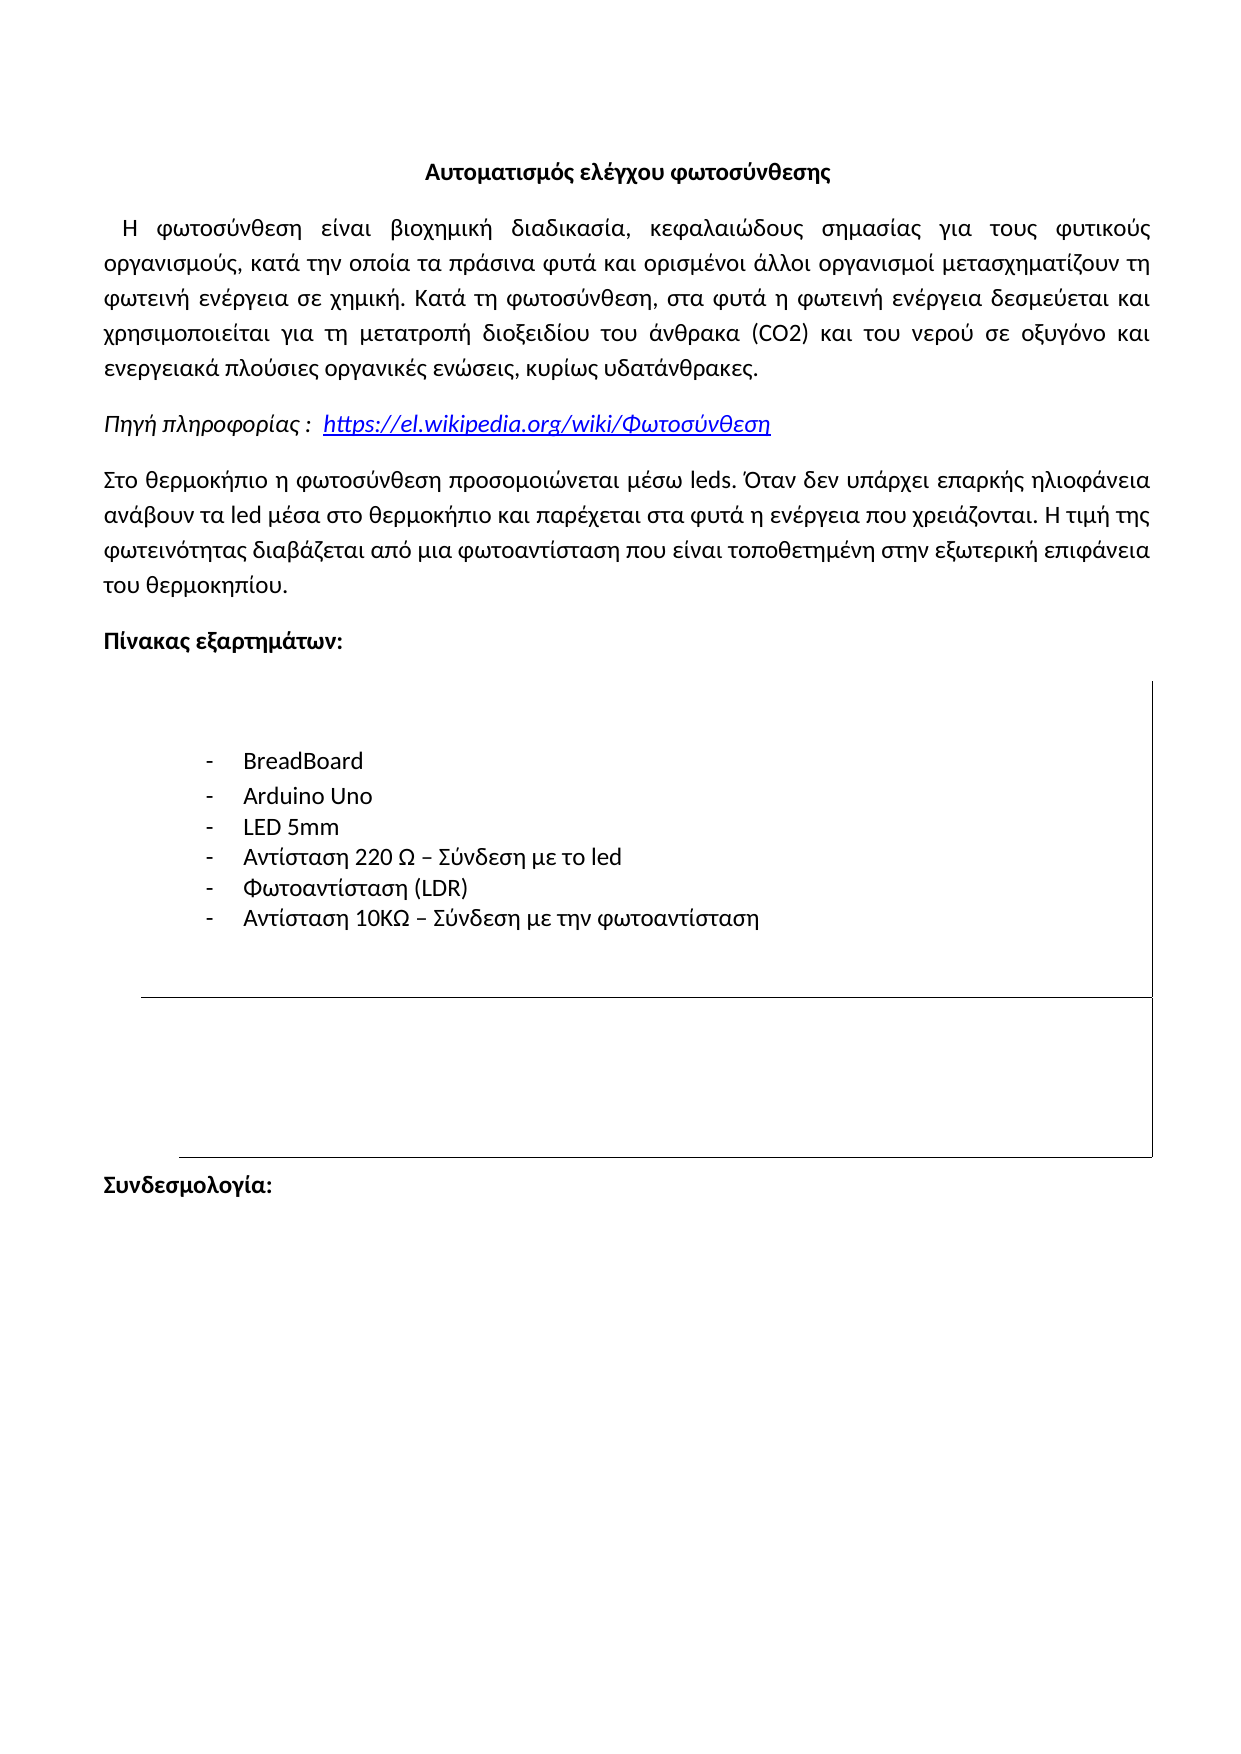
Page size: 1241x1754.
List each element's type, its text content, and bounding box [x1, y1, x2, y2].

list Arduino Uno [141, 716, 1152, 811]
text Πηγή πληροφορίας : https://el.wikipedia.org/wiki/Φωτοσύνθεση [103, 408, 1152, 439]
text Συνδεσμολογία: [103, 1169, 1152, 1200]
list Αντίσταση 10ΚΩ – Σύνδεση με την φωτοαντίσταση [141, 902, 1152, 997]
list Αντίσταση 220 Ω – Σύνδεση με το led [141, 841, 1152, 872]
text Στο θερμοκήπιο η φωτοσύνθεση προσομοιώνεται μέσω leds. Όταν δεν υπάρχει επαρκής ηλιοφάνεια ανάβουν τα led μέσα στο θερμοκήπιο και παρέχεται στα φυτά η ενέργεια που χρειάζονται. Η τιμή της φωτεινότητας διαβάζεται από μια φωτοαντίσταση που είναι τοποθετημένη στην εξωτερική επιφάνεια του θερμοκηπίου. [103, 464, 1152, 599]
text Η φωτοσύνθεση είναι βιοχημική διαδικασία, κεφαλαιώδους σημασίας για τους φυτικούς οργανισμούς, κατά την οποία τα πράσινα φυτά και ορισμένοι άλλοι οργανισμοί μετασχηματίζουν τη φωτεινή ενέργεια σε χημική. Κατά τη φωτοσύνθεση, στα φυτά η φωτεινή ενέργεια δεσμεύεται και χρησιμοποιείται για τη μετατροπή διοξειδίου του άνθρακα (CO2) και του νερού σε οξυγόνο και ενεργειακά πλούσιες οργανικές ενώσεις, κυρίως υδατάνθρακες. [103, 212, 1152, 383]
list BreadBoard [141, 681, 1152, 716]
list LED 5mm [141, 811, 1152, 841]
text Πίνακας εξαρτημάτων: [103, 625, 1152, 655]
text Αυτοματισμός ελέγχου φωτοσύνθεσης [103, 156, 1152, 187]
list Φωτοαντίσταση (LDR) [141, 872, 1152, 902]
